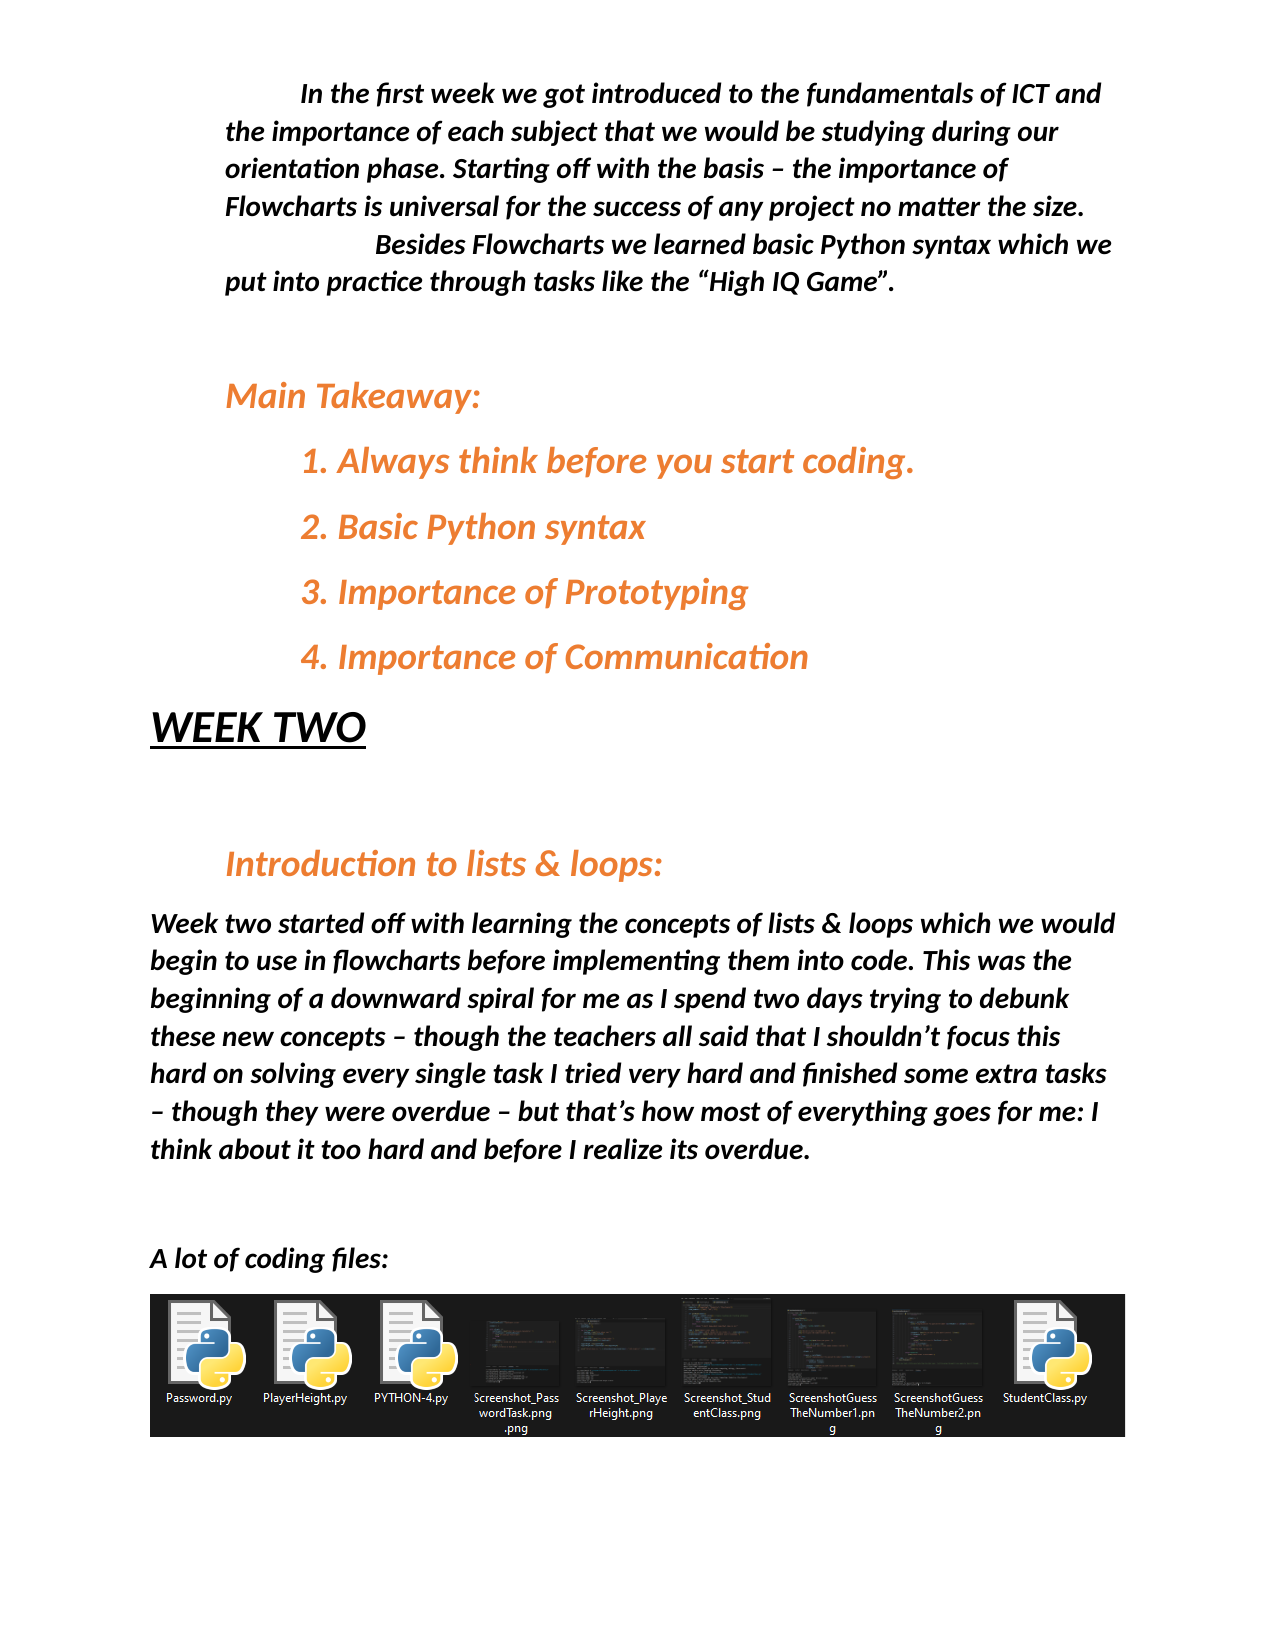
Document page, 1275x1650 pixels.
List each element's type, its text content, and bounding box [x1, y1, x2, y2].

text WEEK TWO [150, 698, 1125, 754]
text A lot of coding files: [150, 1240, 1125, 1275]
list In the first week we got introduced to the fundamentals of ICT and the importance of each subject that we would be studying during our orientation phase. Starting off with the basis – the importance of Flowcharts is universal for the success of any project no matter the size. Besides Flowcharts we learned basic Python syntax which we put into practice through tasks like the “High IQ Game”. [225, 75, 1125, 299]
list Main Takeaway: [225, 372, 1125, 418]
list Always think before you start coding. [300, 437, 1125, 483]
list Importance of Prototyping [300, 568, 1125, 614]
list Importance of Communication [300, 633, 1125, 679]
text Introduction to lists & loops: [150, 839, 1125, 885]
list Basic Python syntax [300, 503, 1125, 548]
text Week two started off with learning the concepts of lists & loops which we would begin to use in flowcharts before implementing them into code. This was the beginning of a downward spiral for me as I spend two days trying to debunk these new concepts – though the teachers all said that I shouldn’t focus this hard on solving every single task I tried very hard and finished some extra tasks – though they were overdue – but that’s how most of everything goes for me: I think about it too hard and before I realize its overdue. [150, 905, 1125, 1167]
